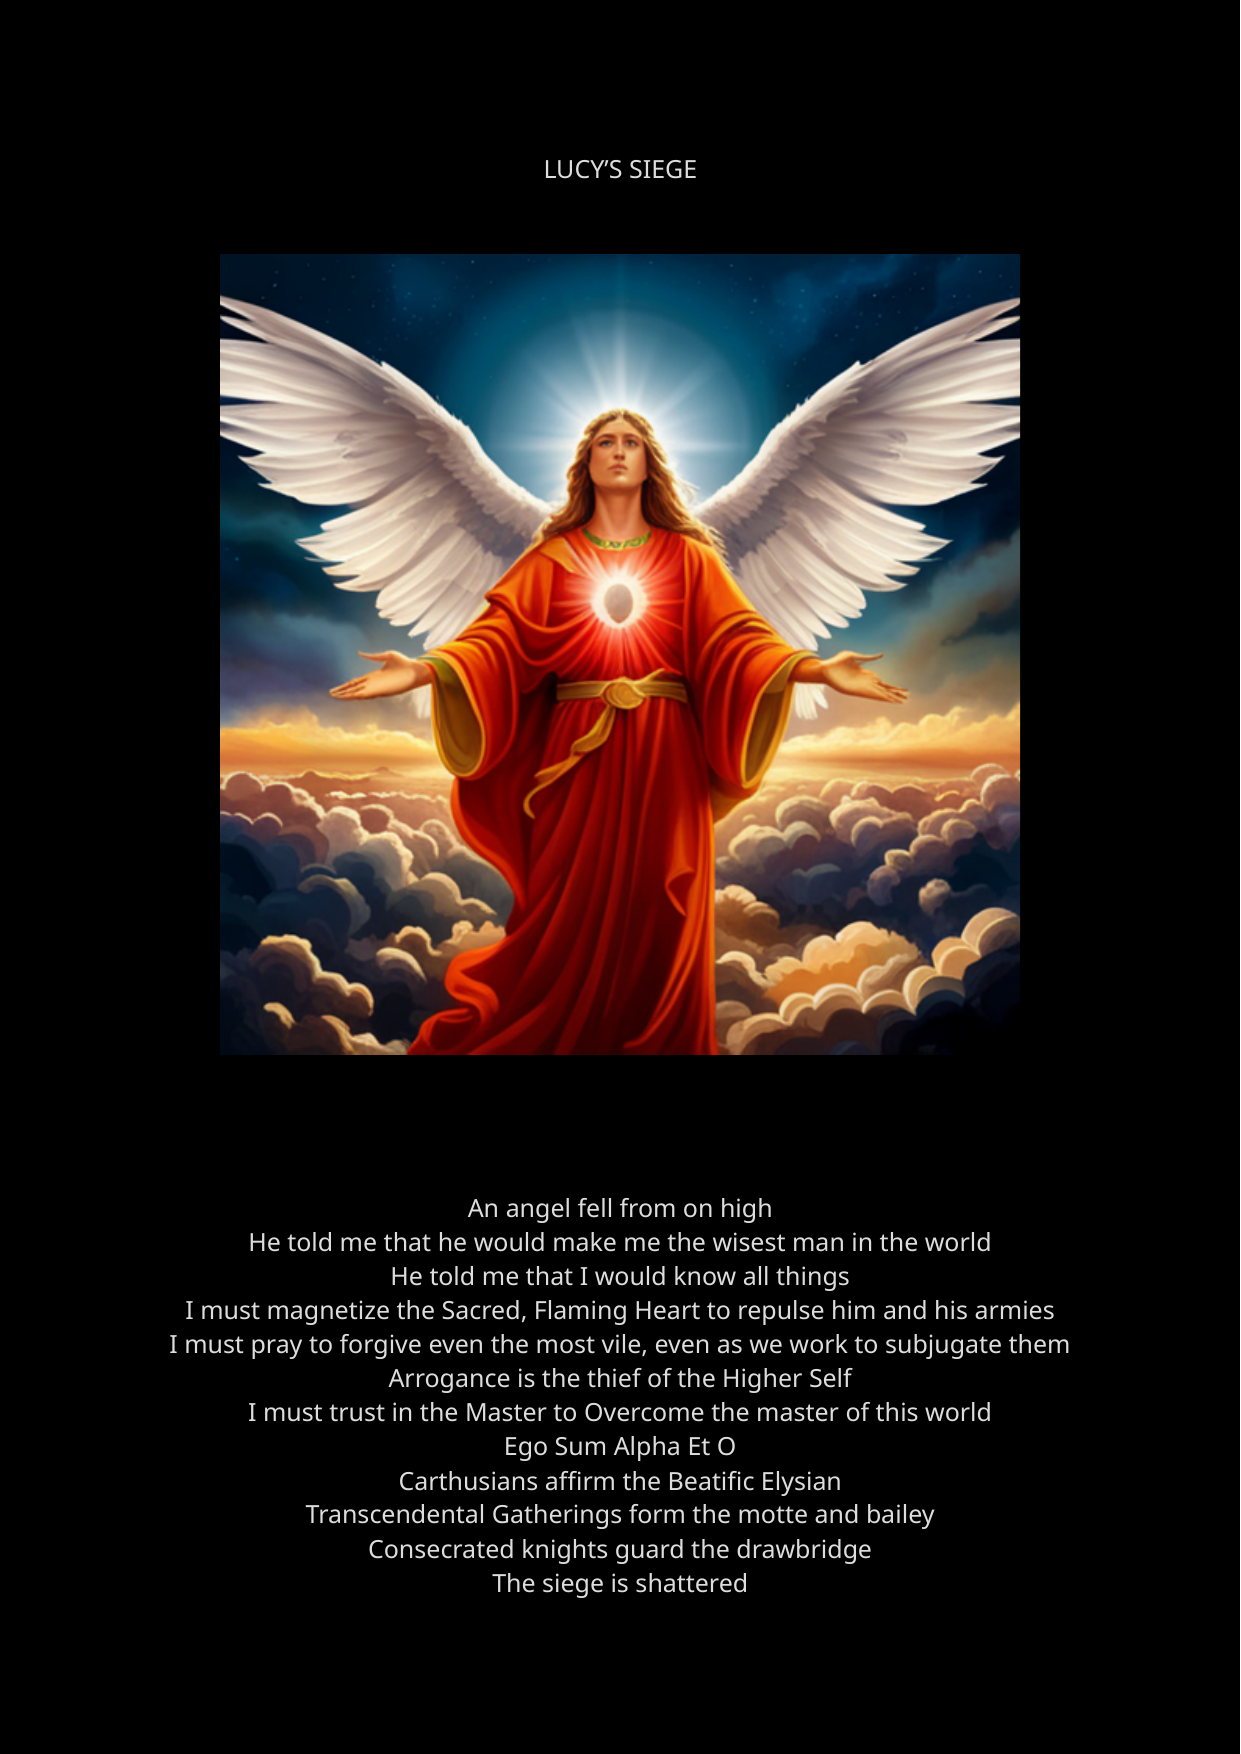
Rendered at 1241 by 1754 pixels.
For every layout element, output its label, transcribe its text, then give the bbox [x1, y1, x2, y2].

text Carthusians affirm the Beatific Elysian [118, 1463, 1122, 1497]
text I must magnetize the Sacred, Flaming Heart to repulse him and his armies [118, 1293, 1122, 1327]
text Transcendental Gatherings form the motte and bailey [118, 1497, 1122, 1531]
text LUCY’S SIEGE [118, 152, 1122, 186]
text An angel fell from on high [118, 1191, 1122, 1225]
text Consecrated knights guard the drawbridge [118, 1531, 1122, 1565]
text The siege is shattered [118, 1565, 1122, 1599]
text Arrogance is the thief of the Higher Self [118, 1361, 1122, 1395]
picture [220, 254, 1020, 1055]
text Ego Sum Alpha Et O [118, 1429, 1122, 1463]
text He told me that he would make me the wisest man in the world [118, 1225, 1122, 1259]
text I must pray to forgive even the most vile, even as we work to subjugate them [118, 1327, 1122, 1361]
text I must trust in the Master to Overcome the master of this world [118, 1395, 1122, 1429]
text He told me that I would know all things [118, 1259, 1122, 1293]
